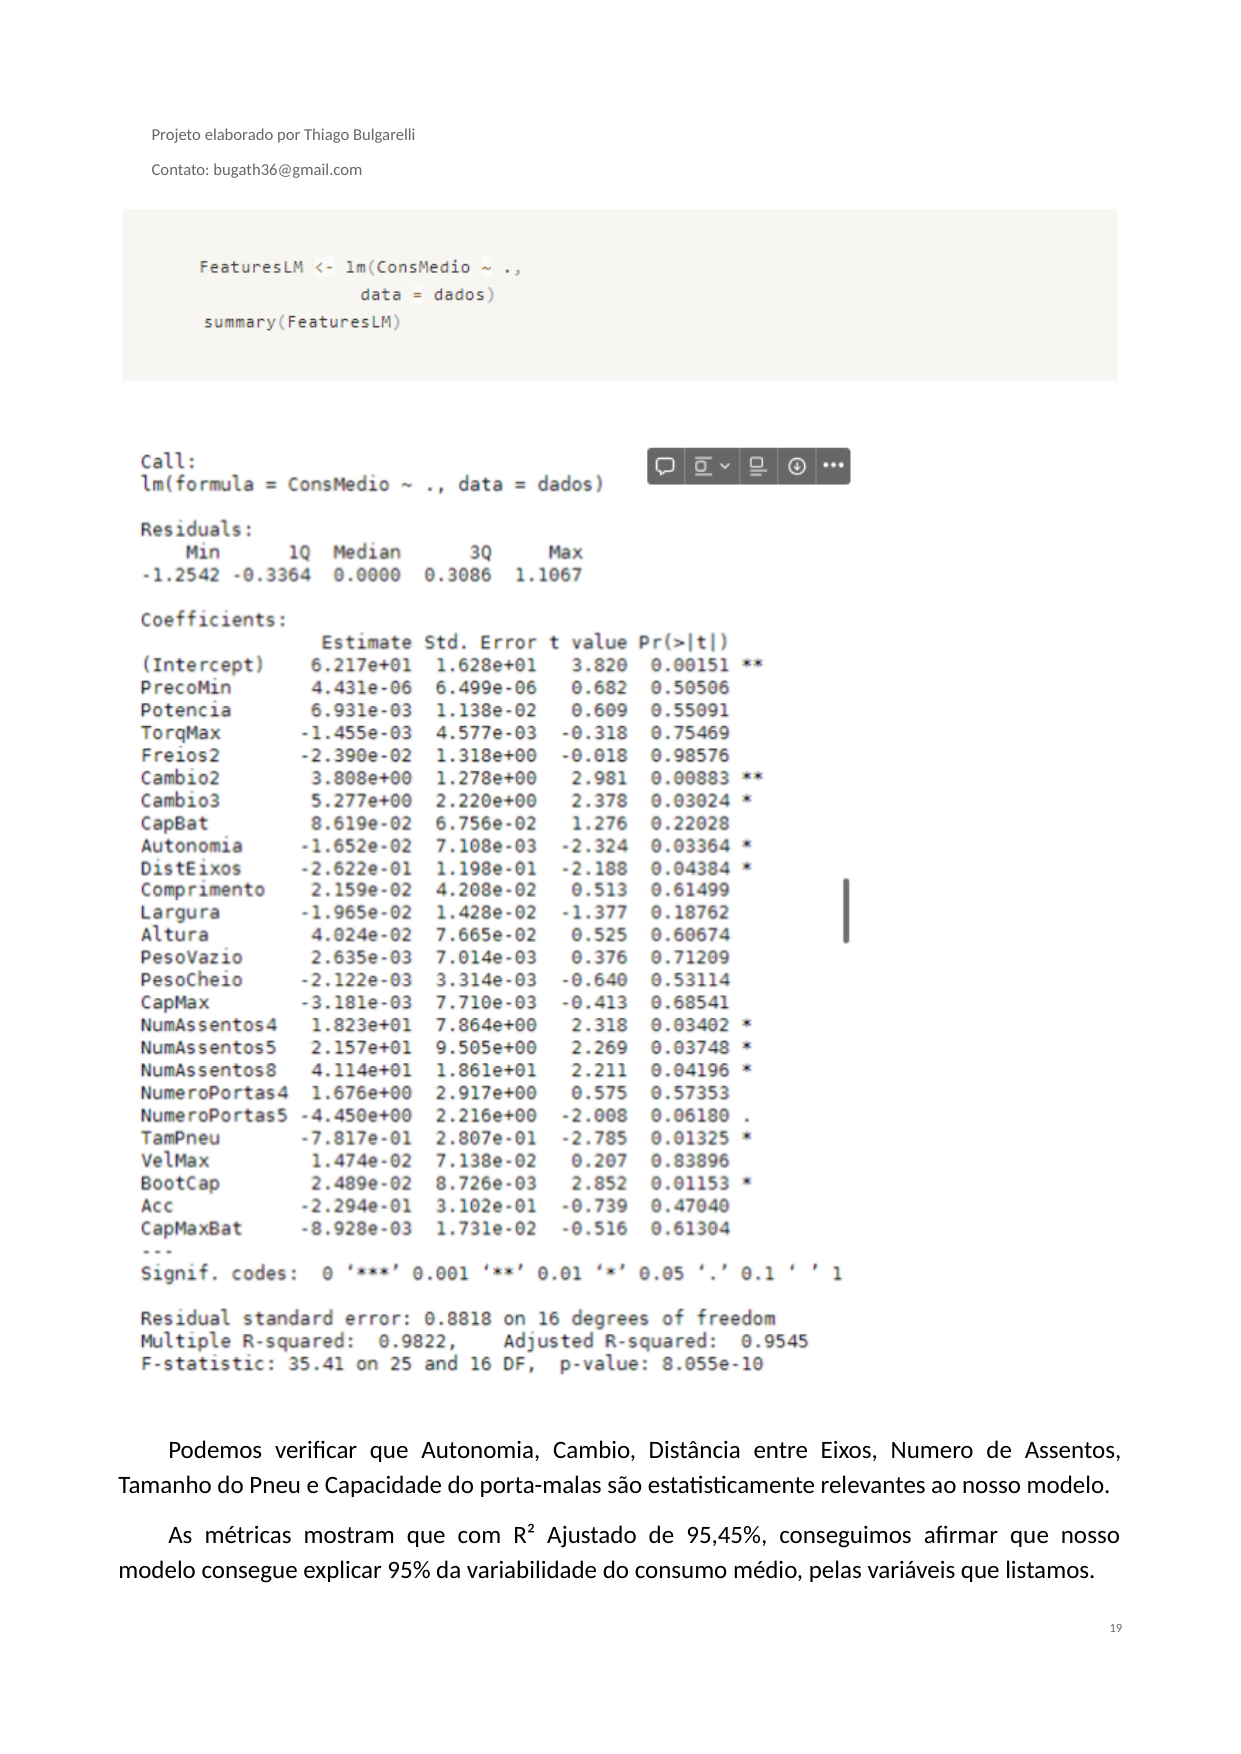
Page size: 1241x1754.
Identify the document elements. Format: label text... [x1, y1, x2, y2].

text Podemos verificar que Autonomia, Cambio, Distância entre Eixos, Numero de Assentos, Tamanho do Pneu e Capacidade do porta-malas são estatisticamente relevantes ao nosso modelo. [118, 1434, 1122, 1500]
text As métricas mostram que com R² Ajustado de 95,45%, conseguimos afirmar que nosso modelo consegue explicar 95% da variabilidade do consumo médio, pelas variáveis que listamos. [118, 1519, 1122, 1584]
picture [122, 209, 1118, 381]
picture [128, 441, 1124, 1381]
